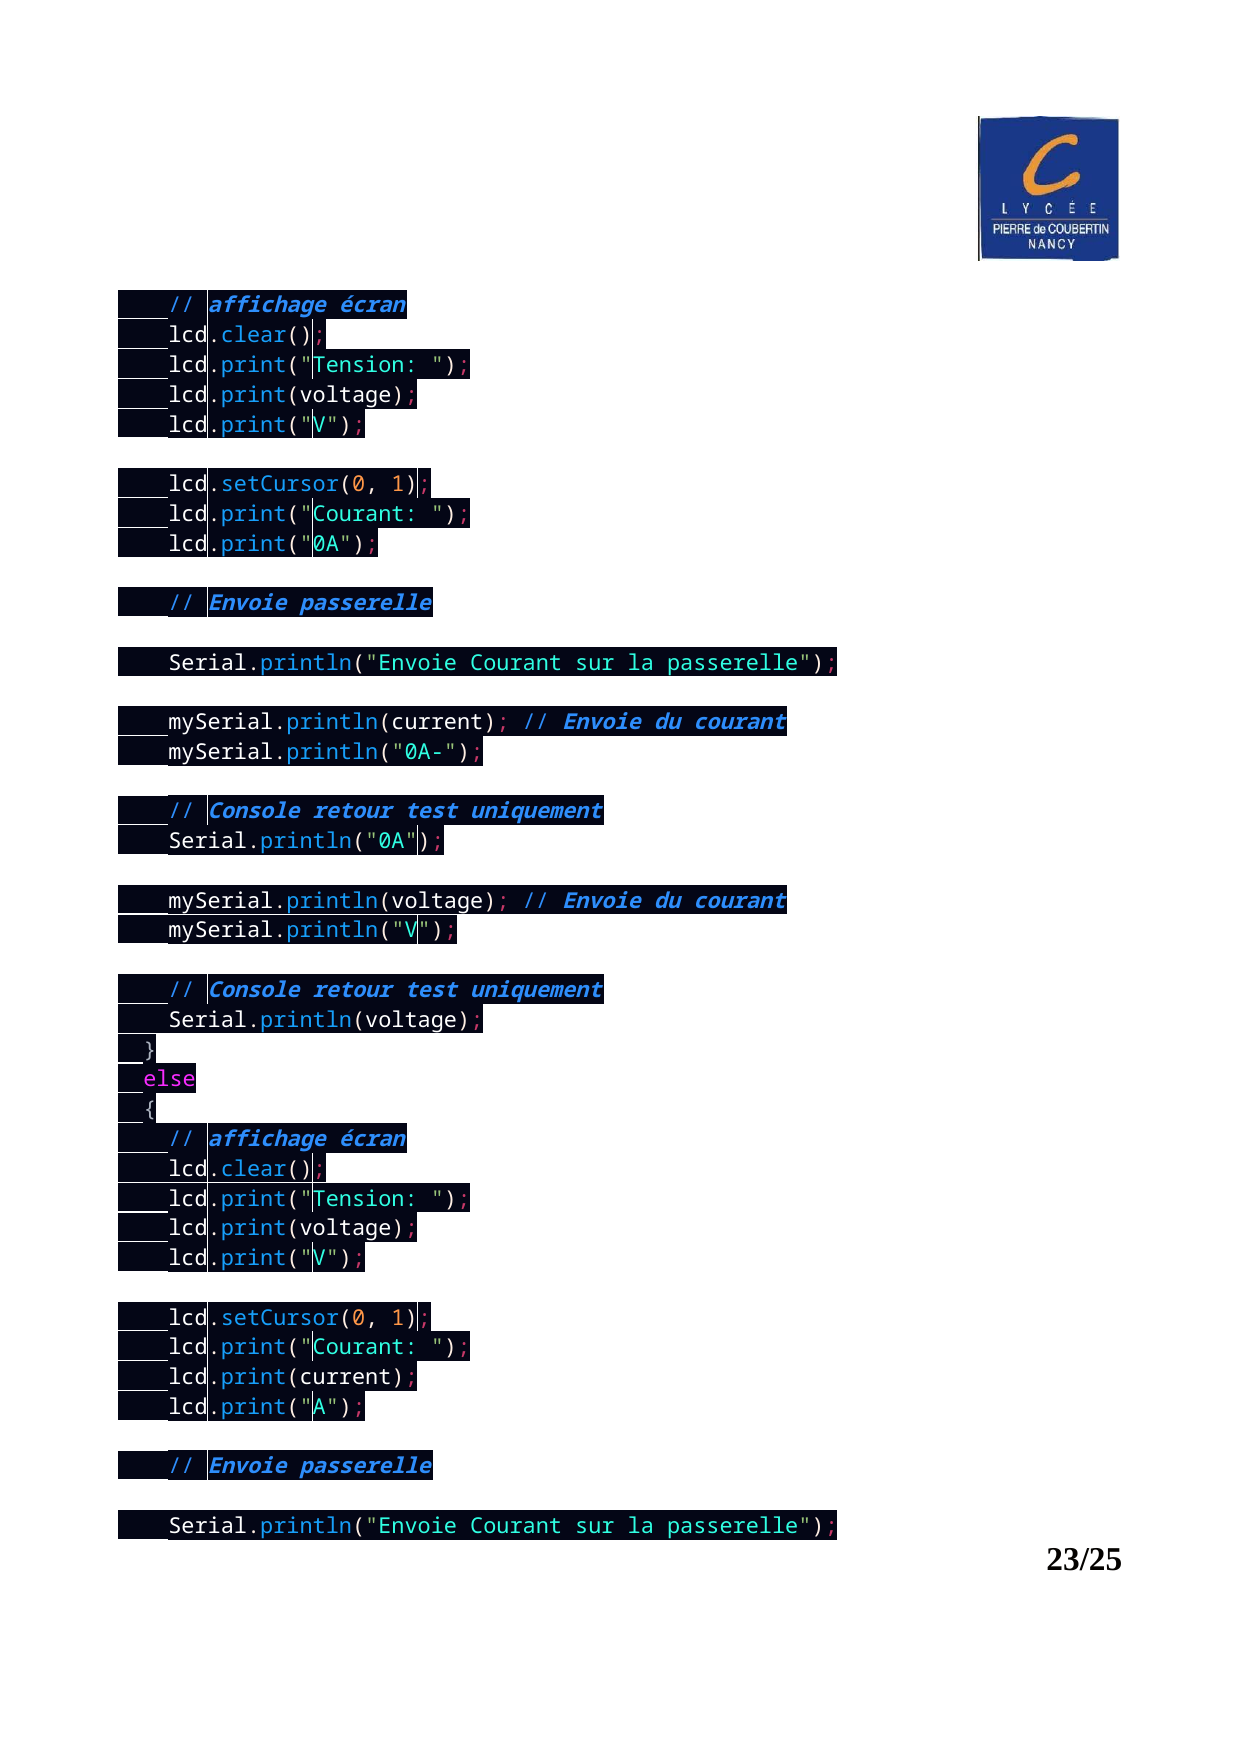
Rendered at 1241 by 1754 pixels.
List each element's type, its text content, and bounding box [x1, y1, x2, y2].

text lcd.print(voltage); [118, 1212, 1122, 1242]
text lcd.print("V"); [118, 1242, 1122, 1272]
text mySerial.println(current); // Envoie du courant [118, 706, 1122, 736]
text 23/25 [118, 1540, 1122, 1578]
text { [118, 1093, 1122, 1123]
text lcd.print("Tension: "); [118, 349, 1122, 379]
text lcd.print("Tension: "); [118, 1182, 1122, 1212]
text lcd.print(current); [118, 1361, 1122, 1391]
text lcd.setCursor(0, 1); [118, 1302, 1122, 1331]
text mySerial.println("0A-"); [118, 736, 1122, 766]
text lcd.print("V"); [118, 409, 1122, 438]
text lcd.clear(); [118, 319, 1122, 349]
text Serial.println("0A"); [118, 825, 1122, 855]
picture [975, 116, 1120, 261]
text lcd.print("A"); [118, 1391, 1122, 1421]
text // Console retour test uniquement [118, 795, 1122, 825]
text Serial.println("Envoie Courant sur la passerelle"); [118, 647, 1122, 676]
text mySerial.println("V"); [118, 914, 1122, 944]
text mySerial.println(voltage); // Envoie du courant [118, 885, 1122, 914]
text // Envoie passerelle [118, 587, 1122, 617]
text lcd.setCursor(0, 1); [118, 468, 1122, 498]
text // Console retour test uniquement [118, 974, 1122, 1004]
text // Envoie passerelle [118, 1450, 1122, 1480]
text // affichage écran [118, 1123, 1122, 1153]
text } [118, 1033, 1122, 1063]
text lcd.print("Courant: "); [118, 498, 1122, 528]
text lcd.print("Courant: "); [118, 1331, 1122, 1361]
text Serial.println("Envoie Courant sur la passerelle"); [118, 1510, 1122, 1540]
text lcd.print(voltage); [118, 379, 1122, 409]
text lcd.clear(); [118, 1153, 1122, 1182]
text else [118, 1063, 1122, 1093]
text // affichage écran [118, 289, 1122, 319]
text Serial.println(voltage); [118, 1004, 1122, 1033]
text lcd.print("0A"); [118, 528, 1122, 557]
